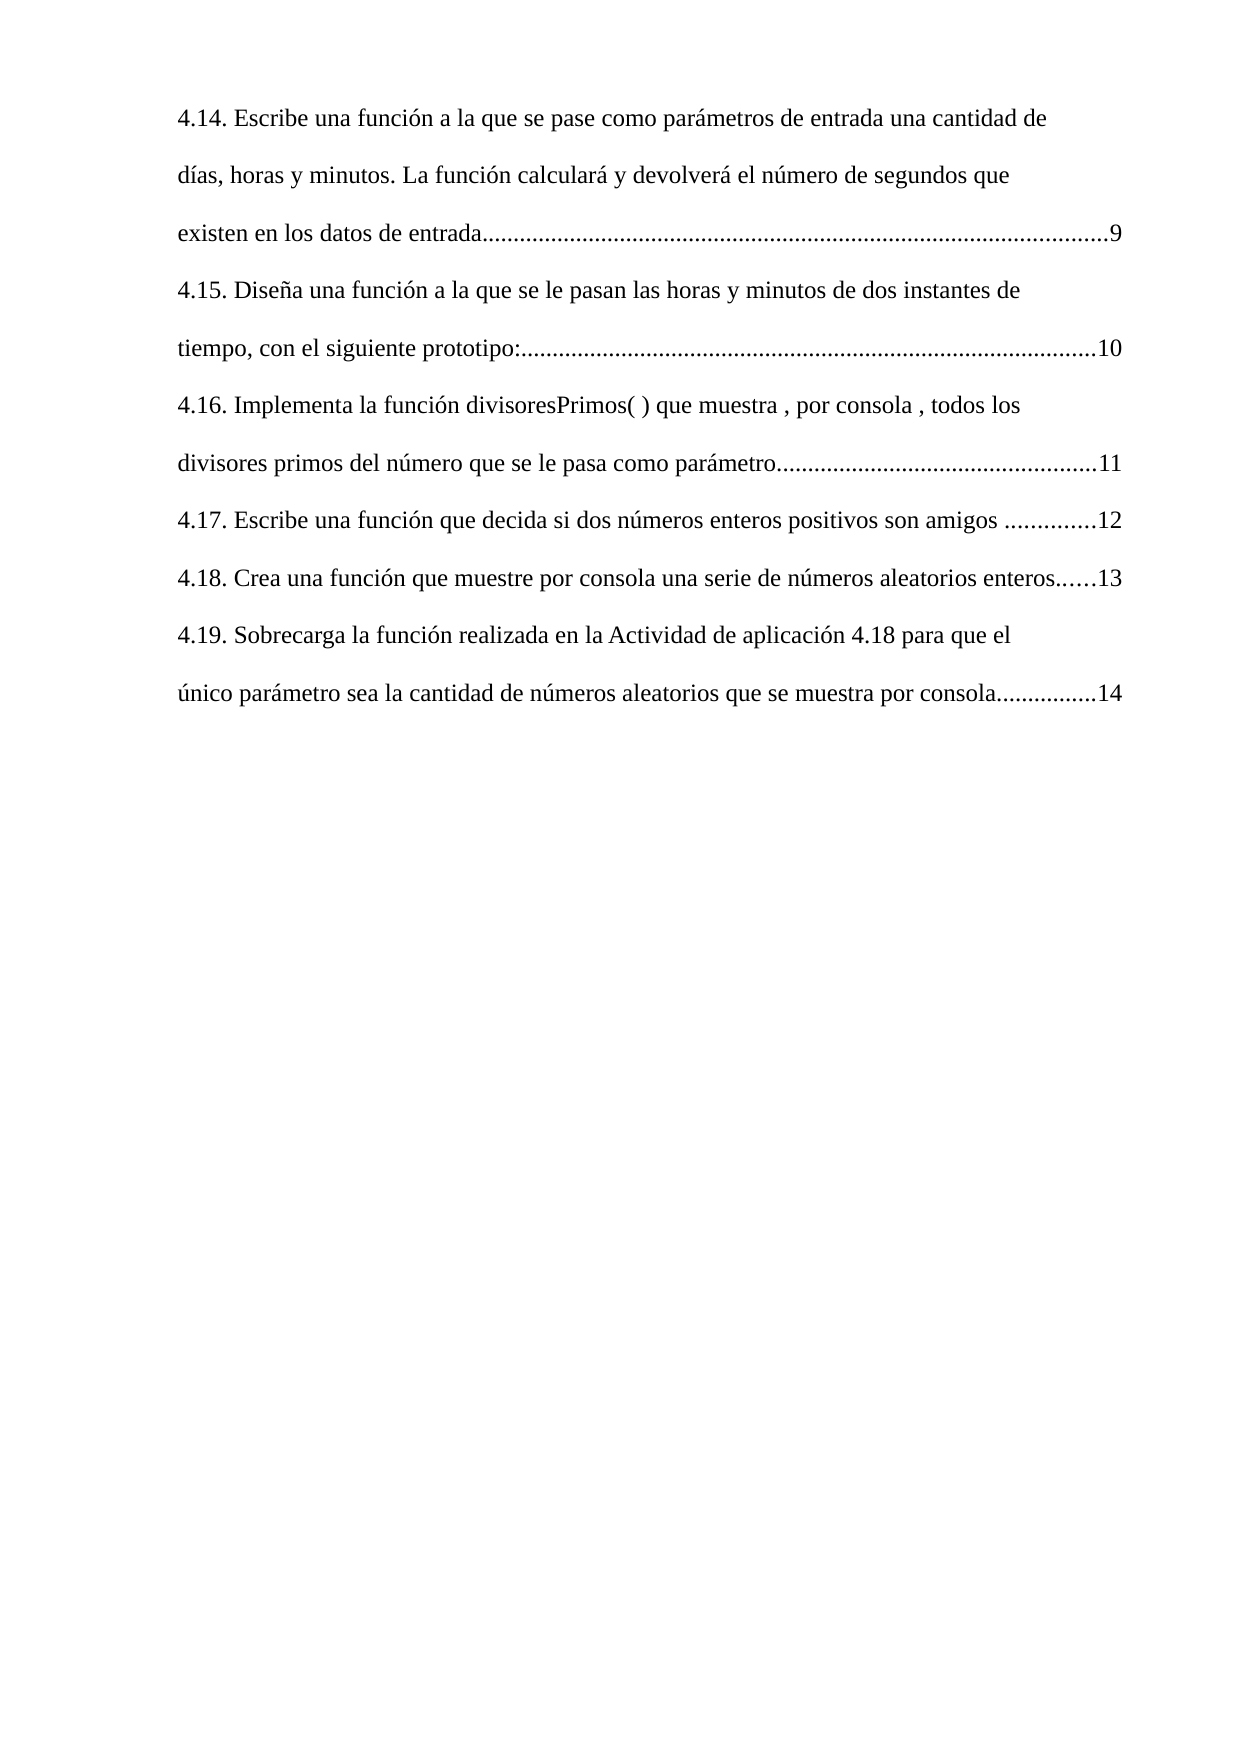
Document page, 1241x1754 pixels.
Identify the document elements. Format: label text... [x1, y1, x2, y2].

text días, horas y minutos. La función calculará y devolverá el número de segundos que [177, 161, 1122, 189]
text 4.18. Crea una función que muestre por consola una serie de números aleatorios enteros. 13 [177, 563, 1122, 592]
text 4.17. Escribe una función que decida si dos números enteros positivos son amigos . 12 [177, 506, 1122, 534]
text divisores primos del número que se le pasa como parámetro. 11 [177, 448, 1122, 477]
text 4.14. Escribe una función a la que se pase como parámetros de entrada una cantidad de [177, 103, 1122, 132]
text 4.15. Diseña una función a la que se le pasan las horas y minutos de dos instantes de [177, 276, 1122, 304]
text tiempo, con el siguiente prototipo: 10 [177, 333, 1122, 362]
text 4.19. Sobrecarga la función realizada en la Actividad de aplicación 4.18 para que el [177, 621, 1122, 649]
text único parámetro sea la cantidad de números aleatorios que se muestra por consola. 14 [177, 678, 1122, 707]
text 4.16. Implementa la función divisoresPrimos( ) que muestra , por consola , todos los [177, 391, 1122, 419]
text existen en los datos de entrada. 9 [177, 218, 1122, 247]
